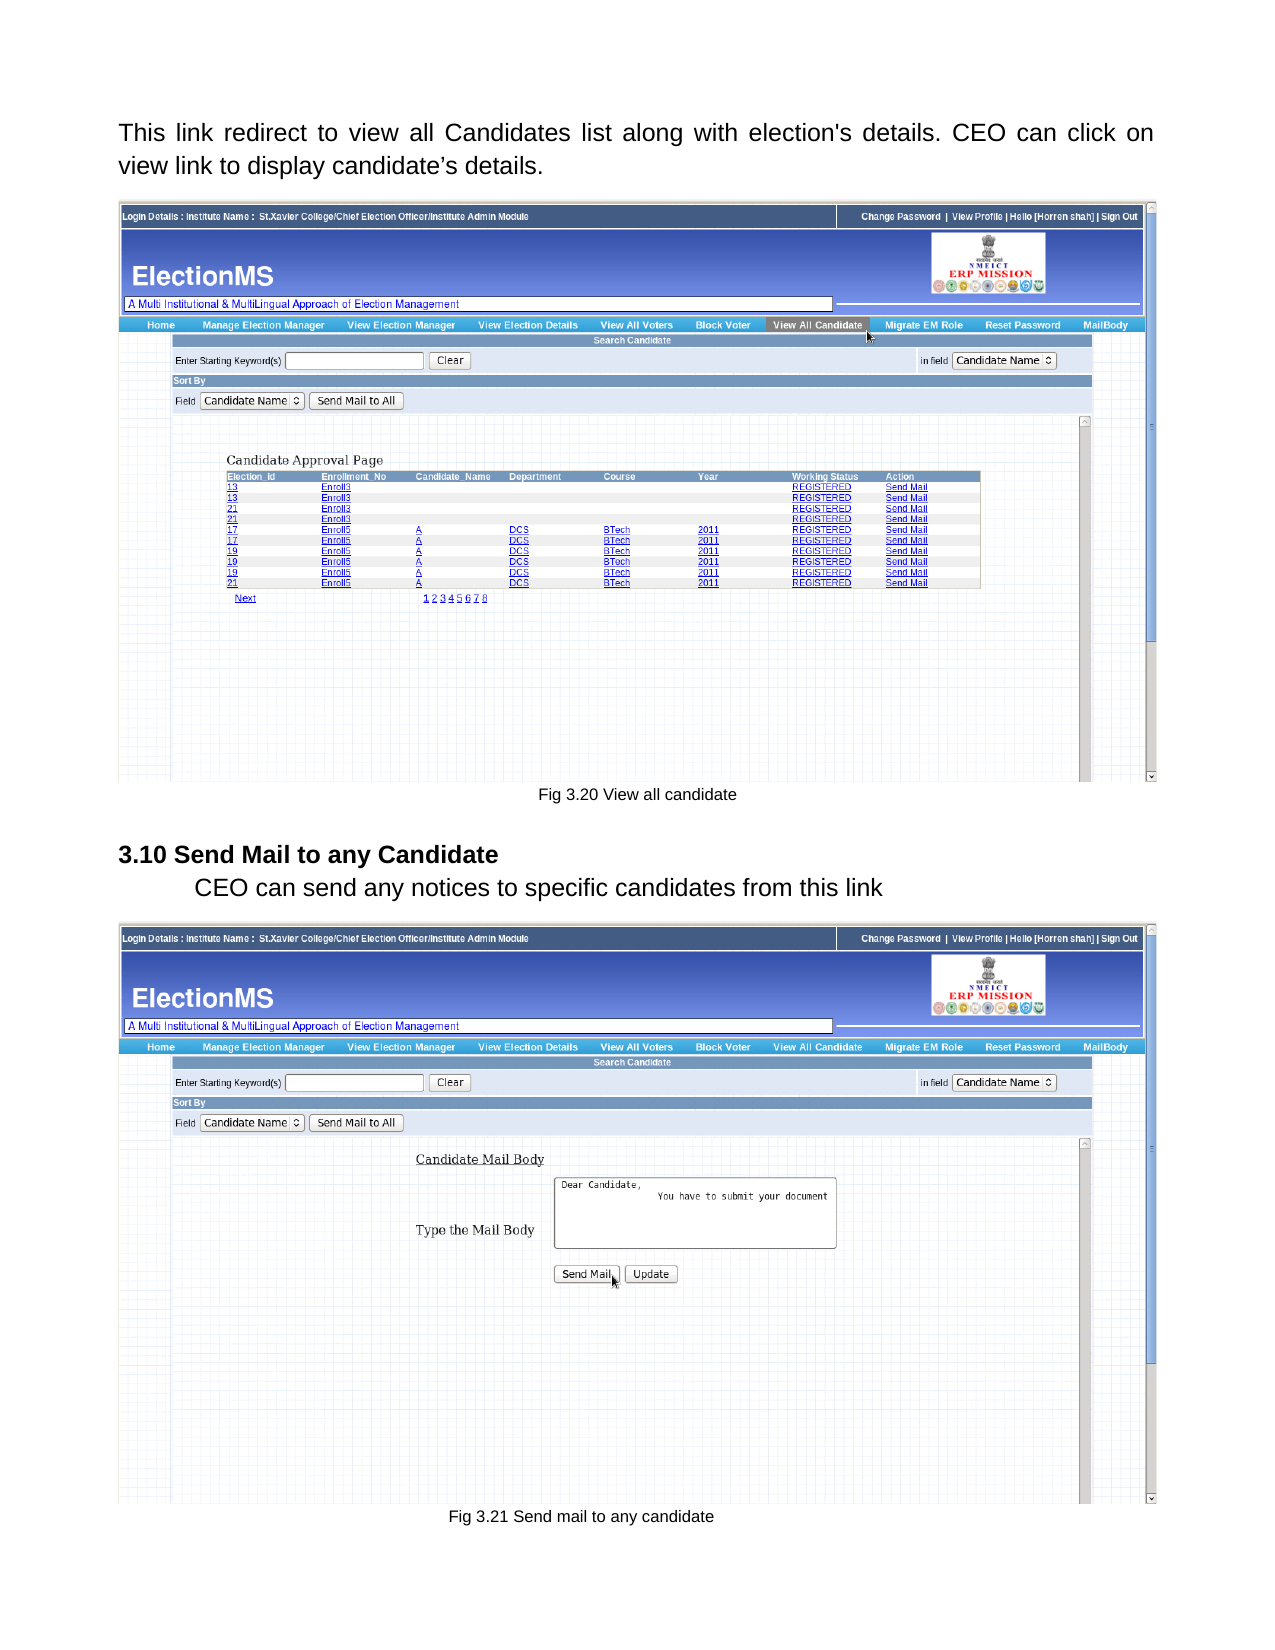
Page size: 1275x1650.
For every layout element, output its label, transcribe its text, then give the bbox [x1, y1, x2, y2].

text 3.10 Send Mail to any Candidate [6, 840, 1157, 868]
text CEO can send any notices to specific candidates from this link [6, 873, 1157, 902]
picture [118, 920, 1157, 1504]
text Fig 3.21 Send mail to any candidate [6, 906, 1157, 1526]
text [118, 184, 1157, 198]
picture [118, 198, 1157, 782]
text This link redirect to view all Candidates list along with election's details. CEO can click on view link to display candidate’s details. [118, 118, 1157, 180]
text Fig 3.20 View all candidate [118, 782, 1157, 804]
